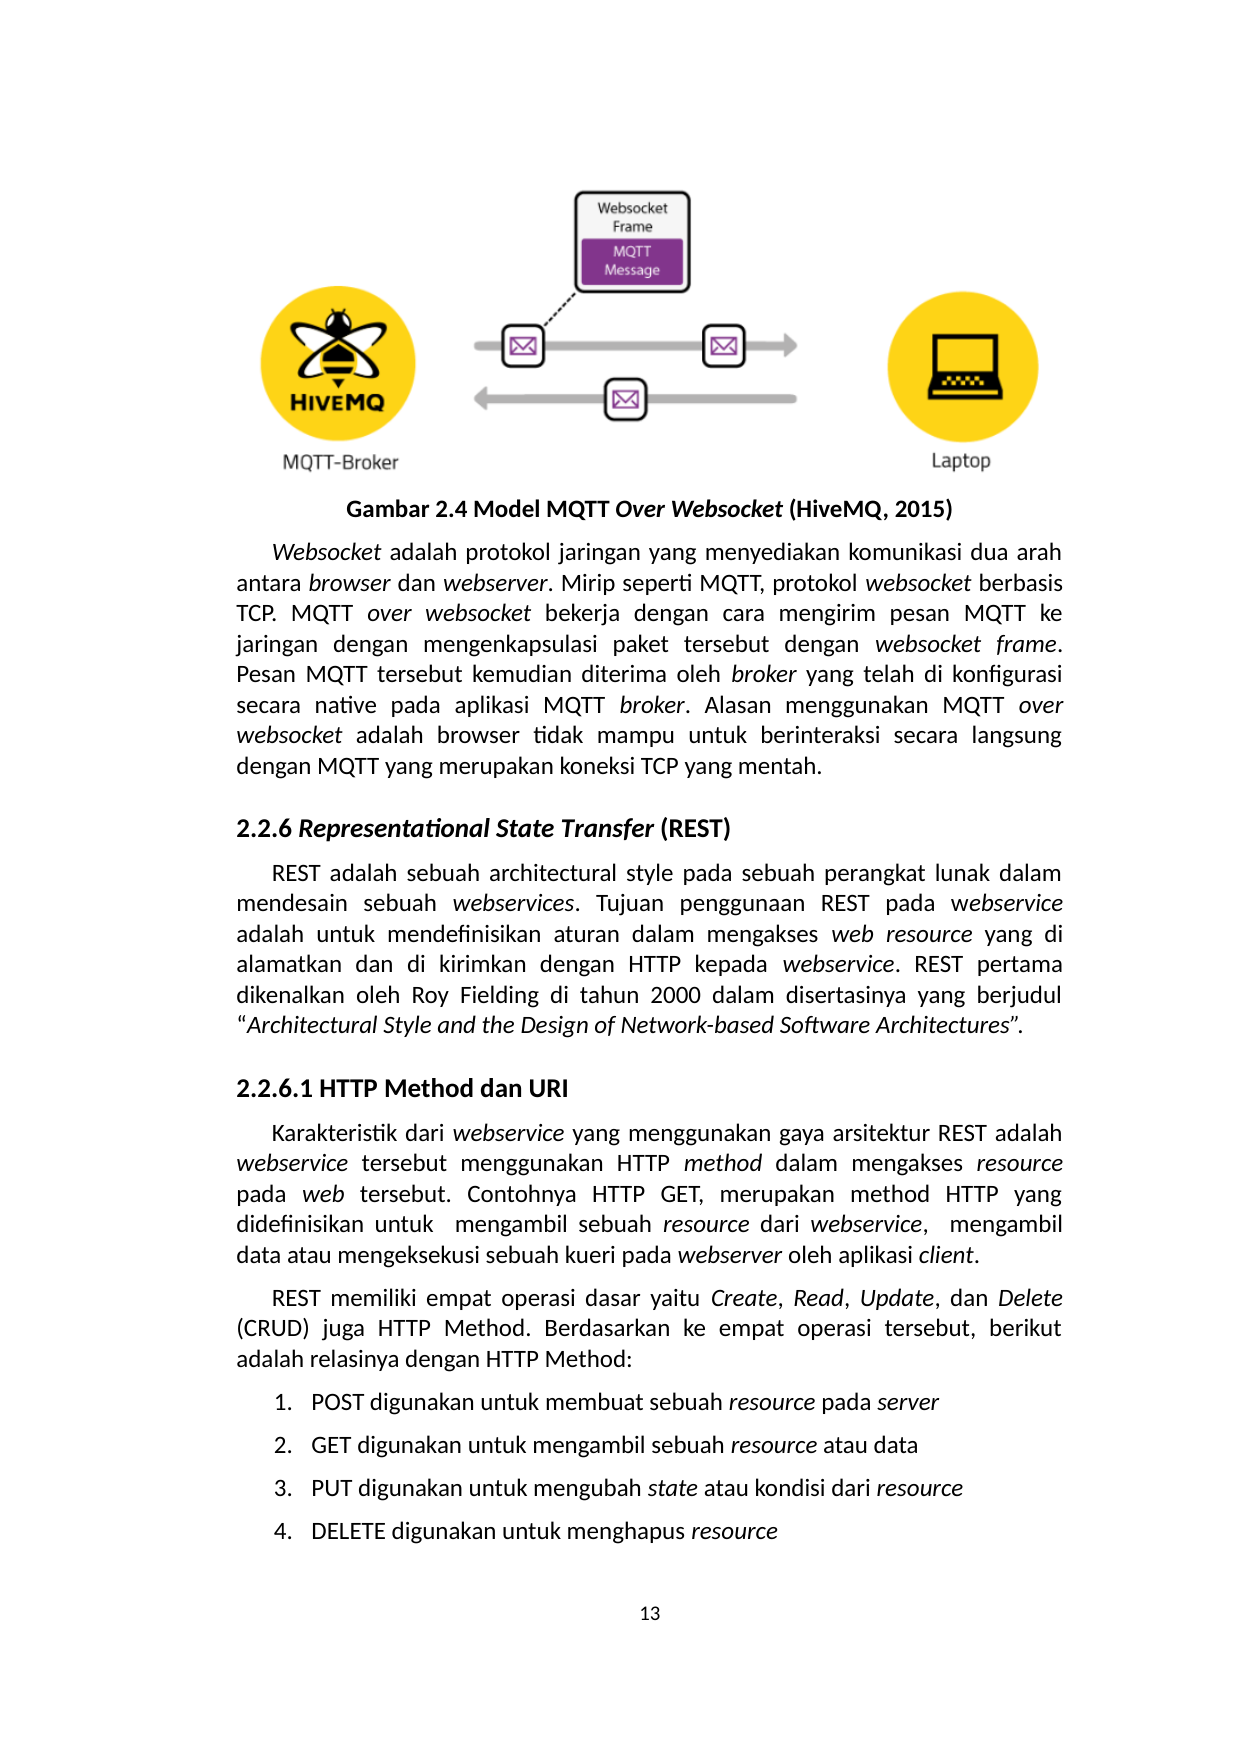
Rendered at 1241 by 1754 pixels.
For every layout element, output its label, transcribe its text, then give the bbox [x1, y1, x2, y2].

text Karakteristik dari webservice yang menggunakan gaya arsitektur REST adalah webservice tersebut menggunakan HTTP method dalam mengakses resource pada web tersebut. Contohnya HTTP GET, merupakan method HTTP yang didefinisikan untuk mengambil sebuah resource dari webservice, mengambil data atau mengeksekusi sebuah kueri pada webserver oleh aplikasi client. [236, 1117, 1063, 1269]
list DELETE digunakan untuk menghapus resource [274, 1515, 1063, 1546]
subtitle HTTP Method dan URI [236, 1071, 1063, 1104]
list POST digunakan untuk membuat sebuah resource pada server [274, 1386, 1063, 1417]
text Gambar ‎2.4 Model MQTT Over Websocket (HiveMQ, 2015) [236, 494, 1063, 524]
subtitle Representational State Transfer (REST) [236, 812, 1063, 844]
text REST adalah sebuah architectural style pada sebuah perangkat lunak dalam mendesain sebuah webservices. Tujuan penggunaan REST pada webservice adalah untuk mendefinisikan aturan dalam mengakses web resource yang di alamatkan dan di kirimkan dengan HTTP kepada webservice. REST pertama dikenalkan oleh Roy Fielding di tahun 2000 dalam disertasinya yang berjudul “Architectural Style and the Design of Network-based Software Architectures”. [236, 857, 1063, 1040]
text Websocket adalah protokol jaringan yang menyediakan komunikasi dua arah antara browser dan webserver. Mirip seperti MQTT, protokol websocket berbasis TCP. MQTT over websocket bekerja dengan cara mengirim pesan MQTT ke jaringan dengan mengenkapsulasi paket tersebut dengan websocket frame. Pesan MQTT tersebut kemudian diterima oleh broker yang telah di konfigurasi secara native pada aplikasi MQTT broker. Alasan menggunakan MQTT over websocket adalah browser tidak mampu untuk berinteraksi secara langsung dengan MQTT yang merupakan koneksi TCP yang mentah. [236, 536, 1063, 780]
text REST memiliki empat operasi dasar yaitu Create, Read, Update, dan Delete (CRUD) juga HTTP Method. Berdasarkan ke empat operasi tersebut, berikut adalah relasinya dengan HTTP Method: [236, 1282, 1063, 1374]
picture [236, 177, 1063, 494]
list GET digunakan untuk mengambil sebuah resource atau data [274, 1429, 1063, 1460]
list PUT digunakan untuk mengubah state atau kondisi dari resource [274, 1472, 1063, 1503]
